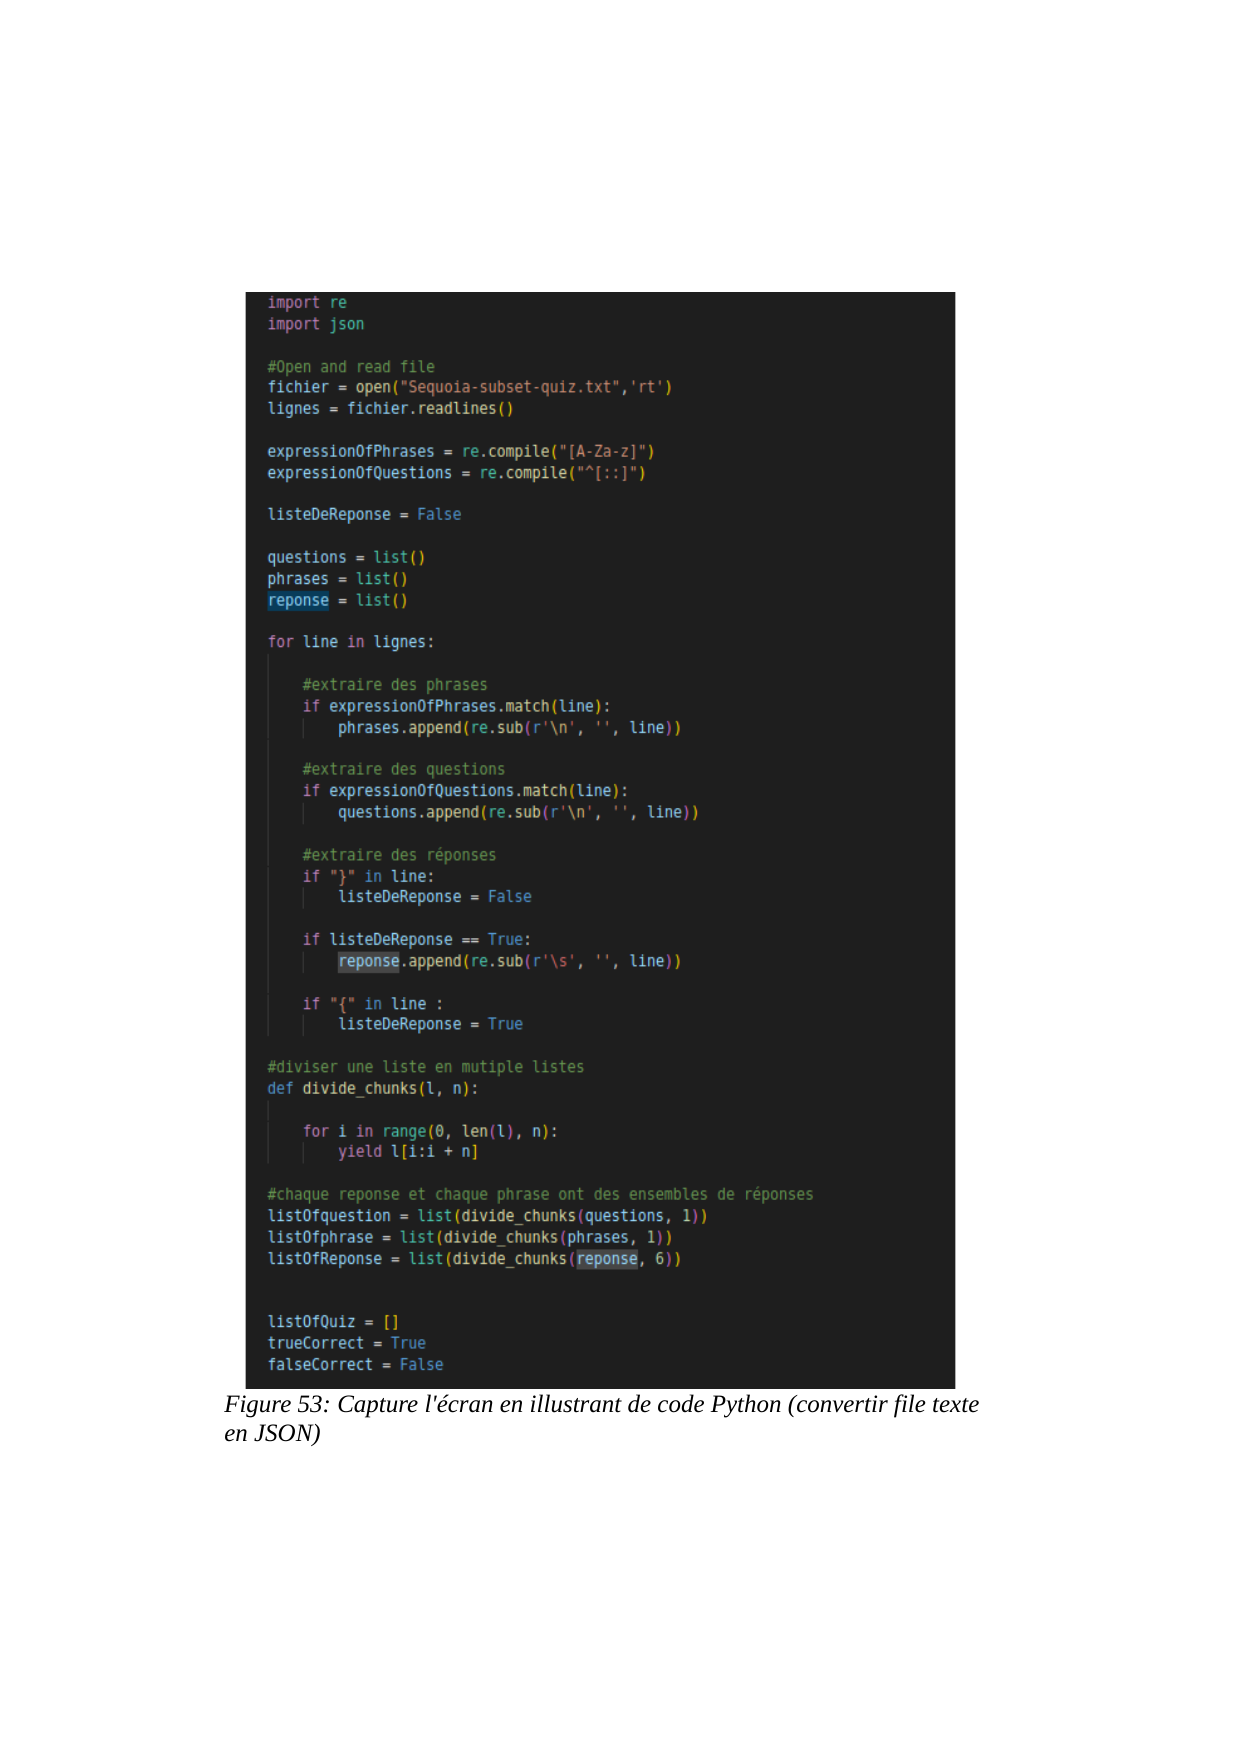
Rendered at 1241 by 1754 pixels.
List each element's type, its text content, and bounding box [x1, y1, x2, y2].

text Figure 47: Capture l'écran en illustrant de code Python (convertir file texte en JSON) [224, 280, 996, 1446]
picture [245, 292, 956, 1389]
